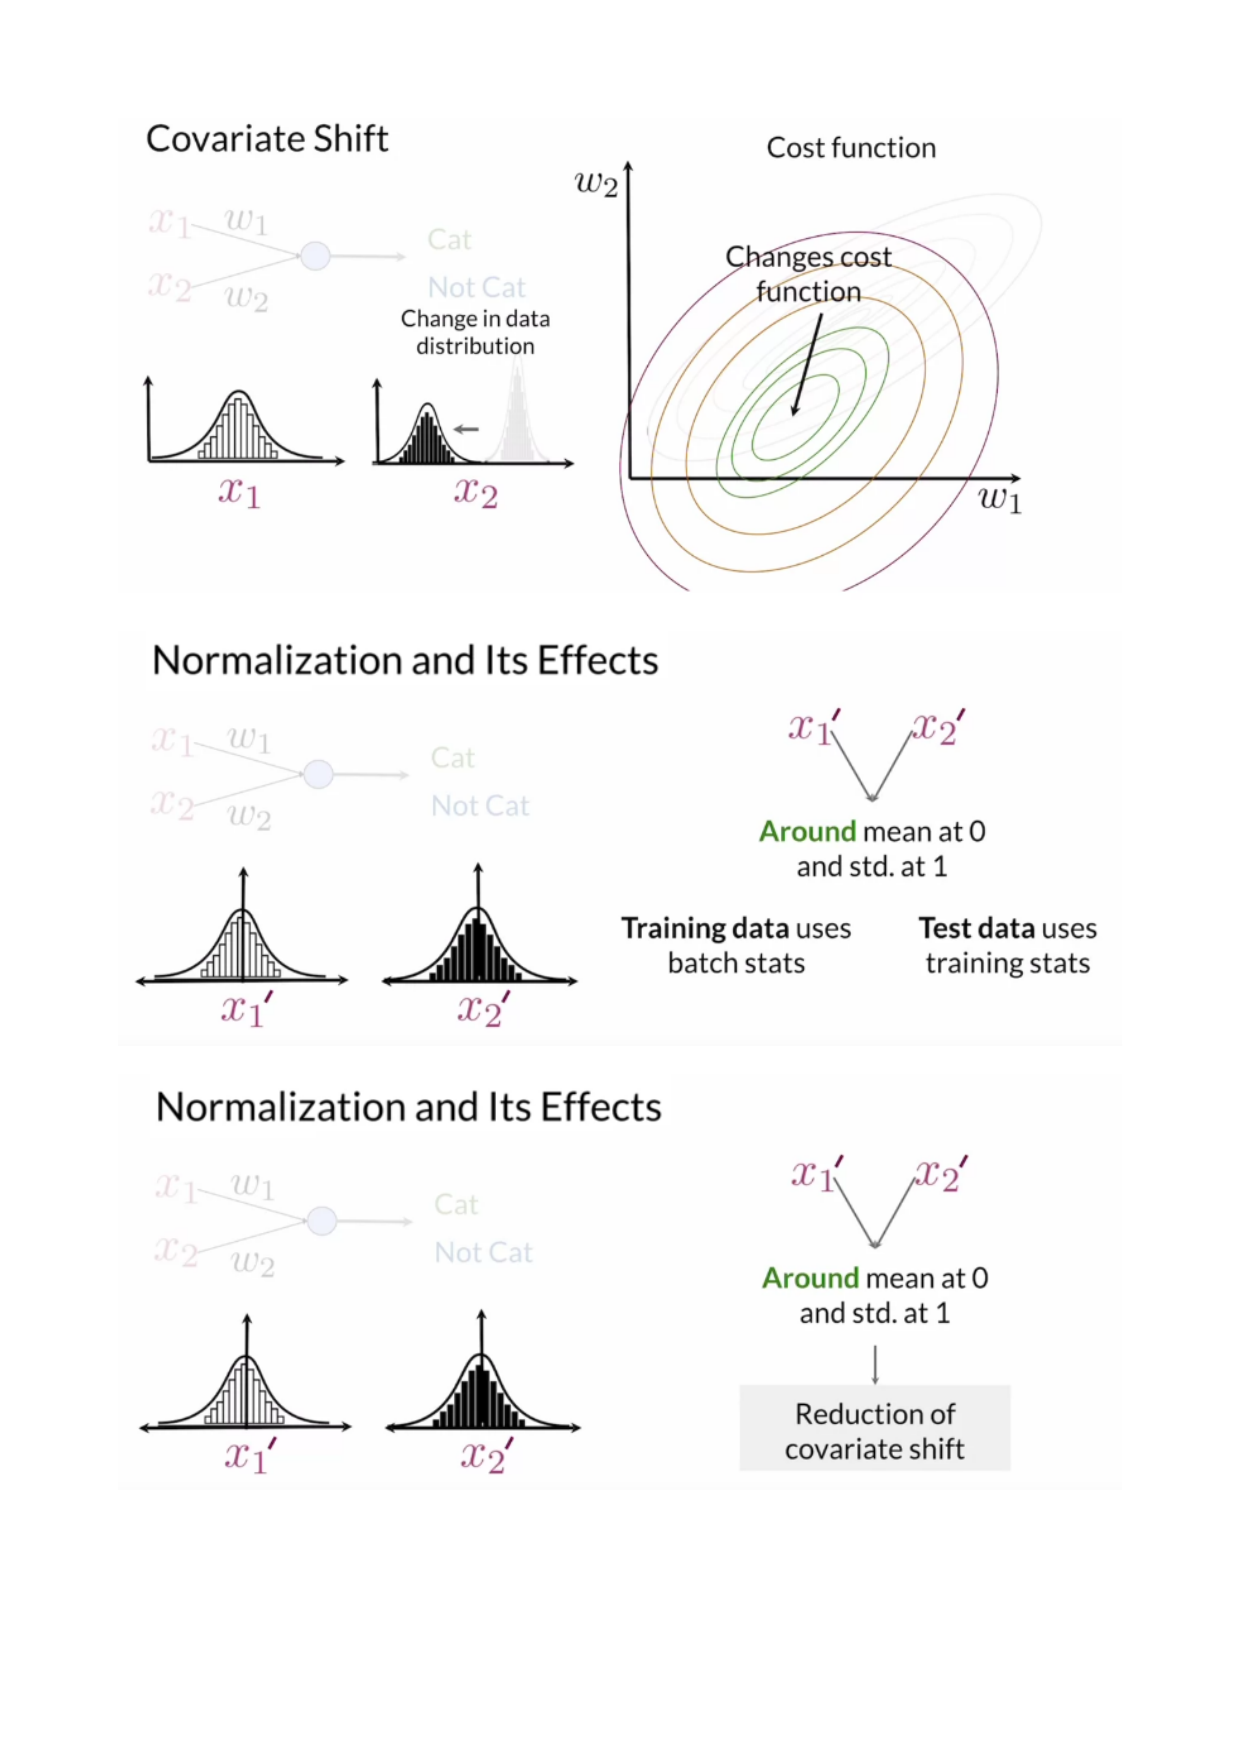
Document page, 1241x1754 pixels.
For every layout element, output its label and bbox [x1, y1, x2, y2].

picture [118, 1074, 1123, 1490]
picture [118, 118, 1123, 603]
picture [118, 631, 1123, 1046]
